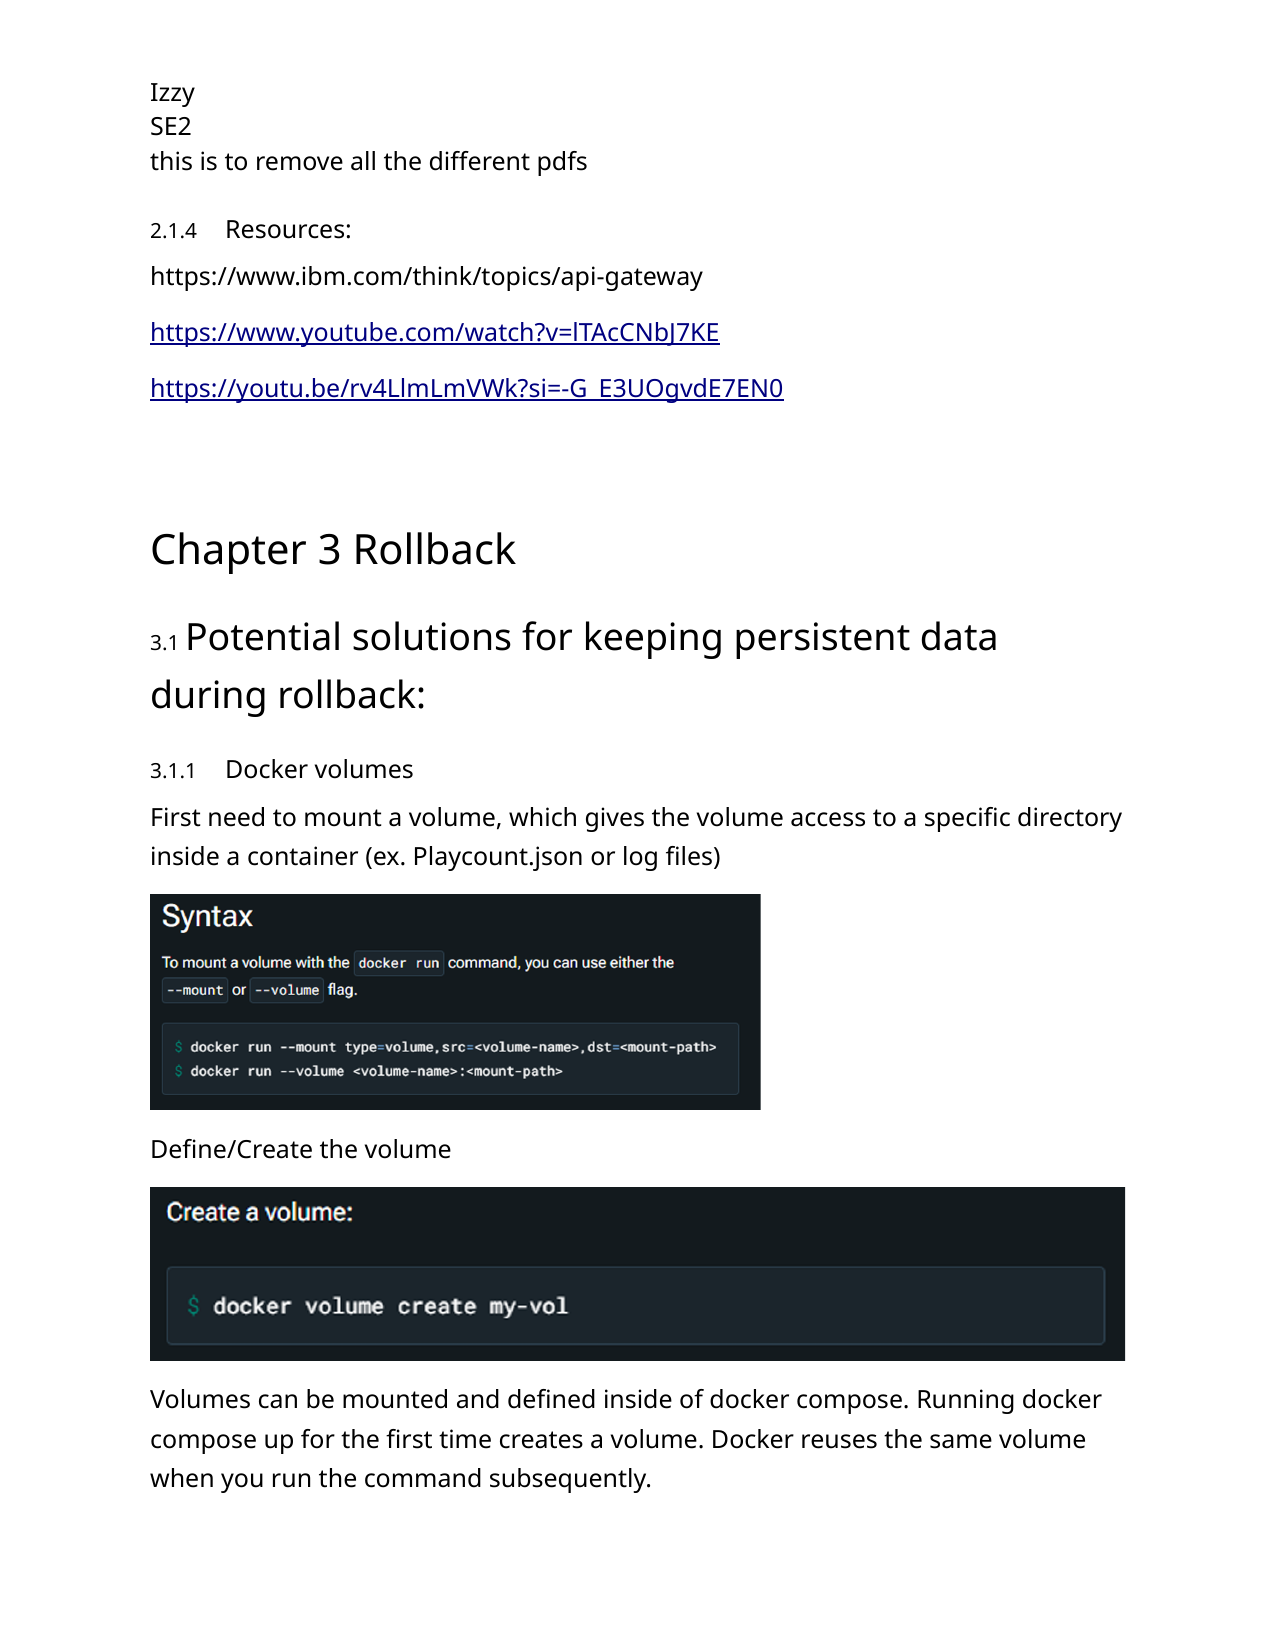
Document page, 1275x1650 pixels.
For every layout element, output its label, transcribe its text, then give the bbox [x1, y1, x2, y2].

subtitle Resources: [150, 211, 1125, 245]
text First need to mount a volume, which gives the volume access to a specific directory inside a container (ex. Playcount.json or log files) [150, 799, 1125, 873]
subtitle Docker volumes [150, 752, 1125, 786]
text Volumes can be mounted and defined inside of docker compose. Running docker compose up for the first time creates a volume. Docker reuses the same volume when you run the command subsequently. [150, 1382, 1125, 1494]
text https://youtu.be/rv4LlmLmVWk?si=-G_E3UOgvdE7EN0 [150, 370, 1125, 404]
text Define/Create the volume [150, 1132, 1125, 1166]
subtitle Rollback [150, 519, 1125, 576]
text https://www.ibm.com/think/topics/api-gateway [150, 259, 1125, 293]
text https://www.youtube.com/watch?v=lTAcCNbJ7KE [150, 314, 1125, 349]
subtitle Potential solutions for keeping persistent data during rollback: [150, 610, 1125, 719]
